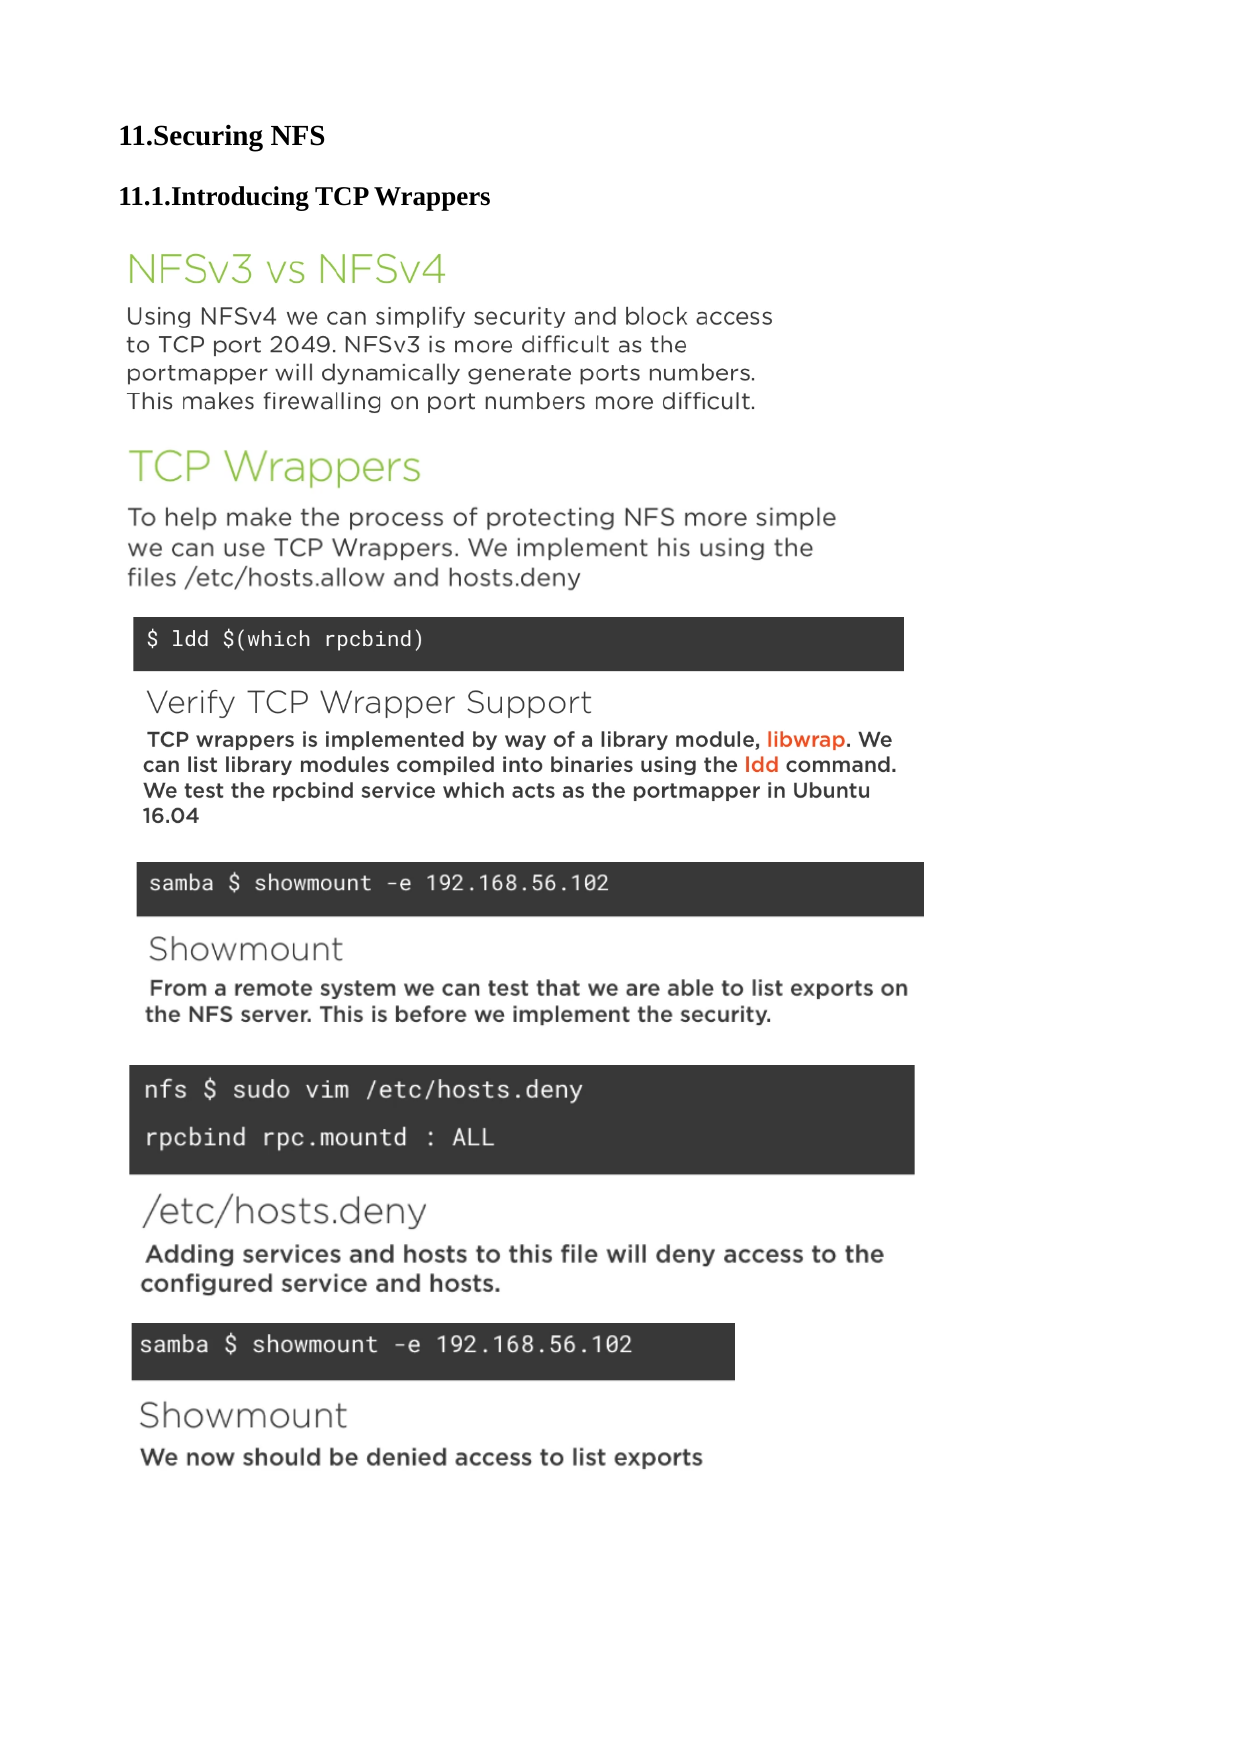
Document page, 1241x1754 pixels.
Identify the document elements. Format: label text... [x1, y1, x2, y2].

picture [129, 1065, 915, 1314]
text 11.1.Introducing TCP Wrappers [118, 180, 1122, 212]
picture [131, 1323, 735, 1478]
picture [118, 240, 864, 605]
picture [133, 617, 904, 835]
picture [136, 862, 924, 1045]
text 11.Securing NFS [118, 118, 1122, 152]
